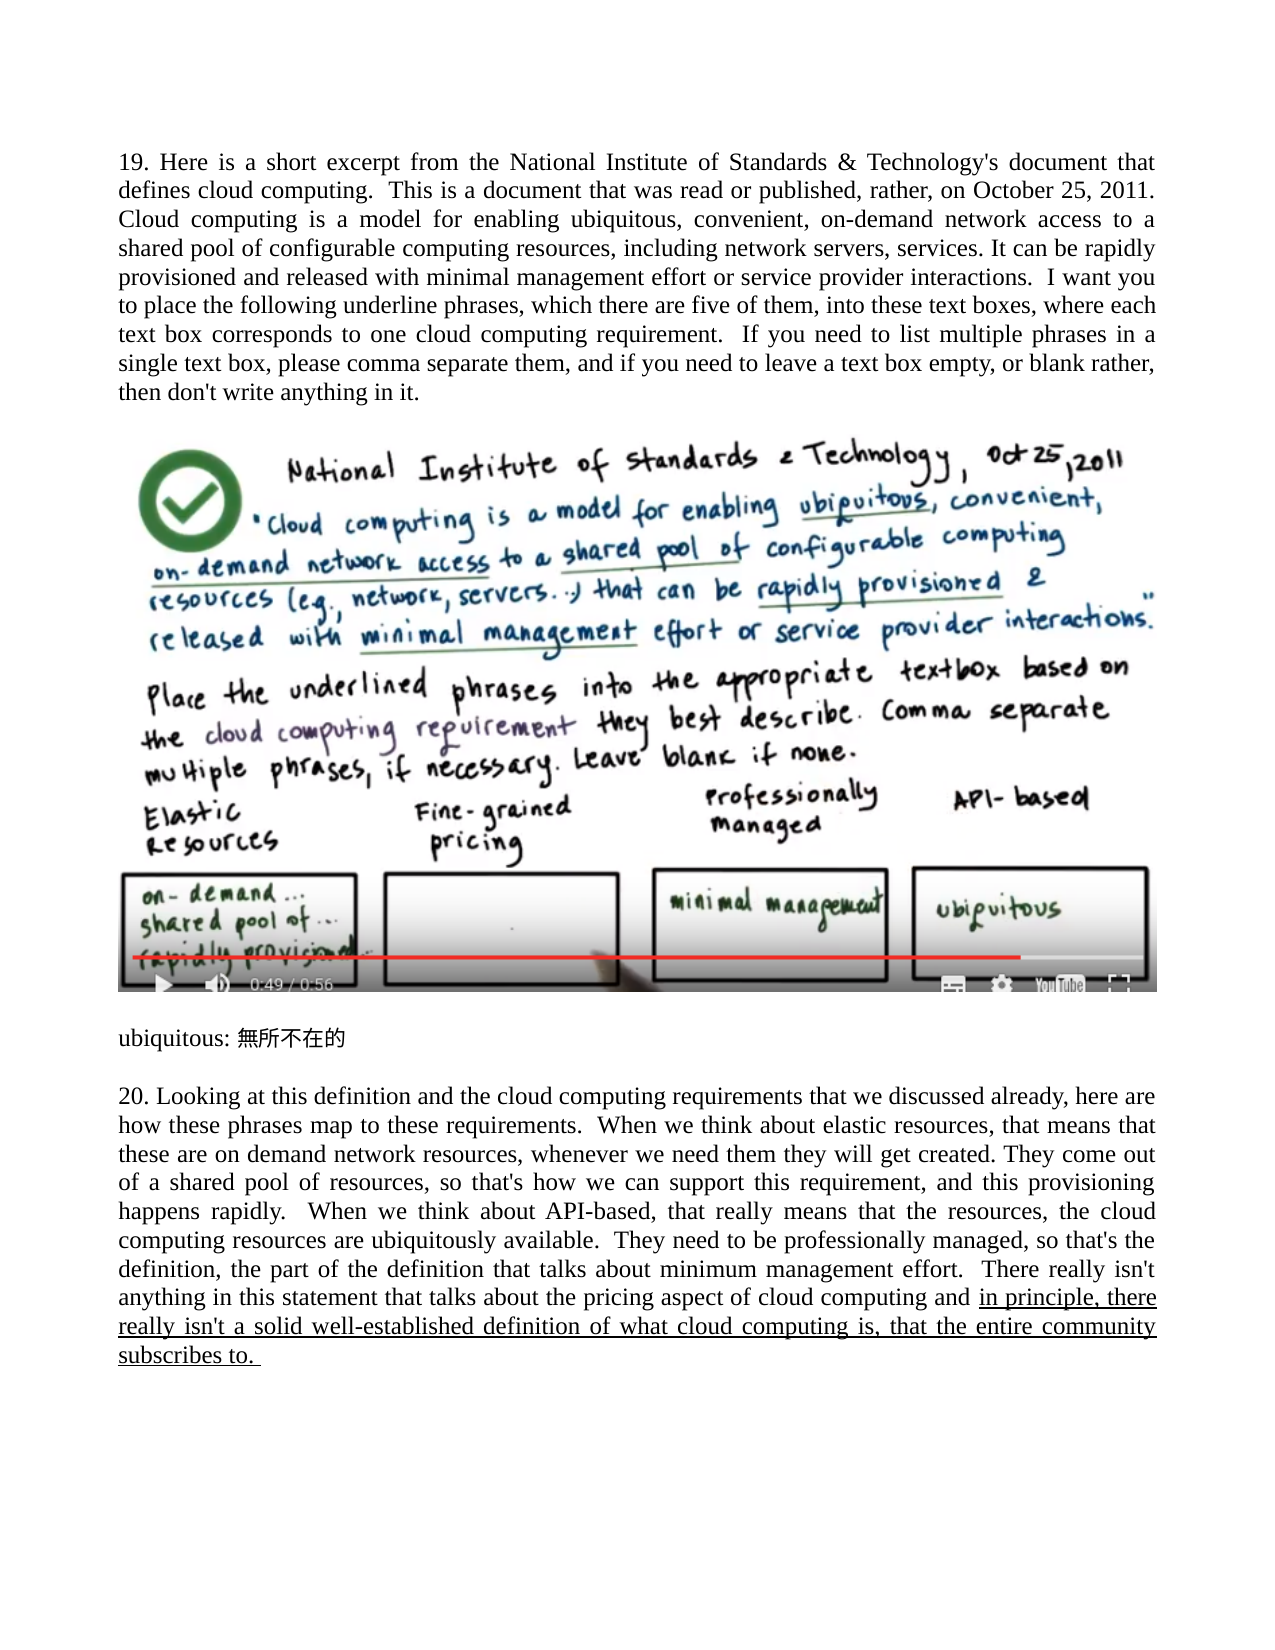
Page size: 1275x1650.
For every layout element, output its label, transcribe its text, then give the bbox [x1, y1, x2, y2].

text ubiquitous: 無所不在的 [118, 1021, 1157, 1052]
text 19. Here is a short excerpt from the National Institute of Standards & Technology's document that defines cloud computing. This is a document that was read or published, rather, on October 25, 2011. Cloud computing is a model for enabling ubiquitous, convenient, on-demand network access to a shared pool of configurable computing resources, including network servers, services. It can be rapidly provisioned and released with minimal management effort or service provider interactions. I want you to place the following underline phrases, which there are five of them, into these text boxes, where each text box corresponds to one cloud computing requirement. If you need to list multiple phrases in a single text box, please comma separate them, and if you need to leave a text box empty, or blank rather, then don't write anything in it. [118, 147, 1157, 406]
text subscribes to. [118, 1338, 1157, 1369]
picture [118, 434, 1157, 992]
text 20. Looking at this definition and the cloud computing requirements that we discussed already, here are how these phrases map to these requirements. When we think about elastic resources, that means that these are on demand network resources, whenever we need them they will get created. They come out of a shared pool of resources, so that's how we can support this requirement, and this provisioning happens rapidly. When we think about API-based, that really means that the resources, the cloud computing resources are ubiquitously available. They need to be professionally managed, so that's the definition, the part of the definition that talks about minimum management effort. There really isn't anything in this statement that talks about the pricing aspect of cloud computing and in principle, there really isn't a solid well-established definition of what cloud computing is, that the entire community [118, 1081, 1157, 1336]
